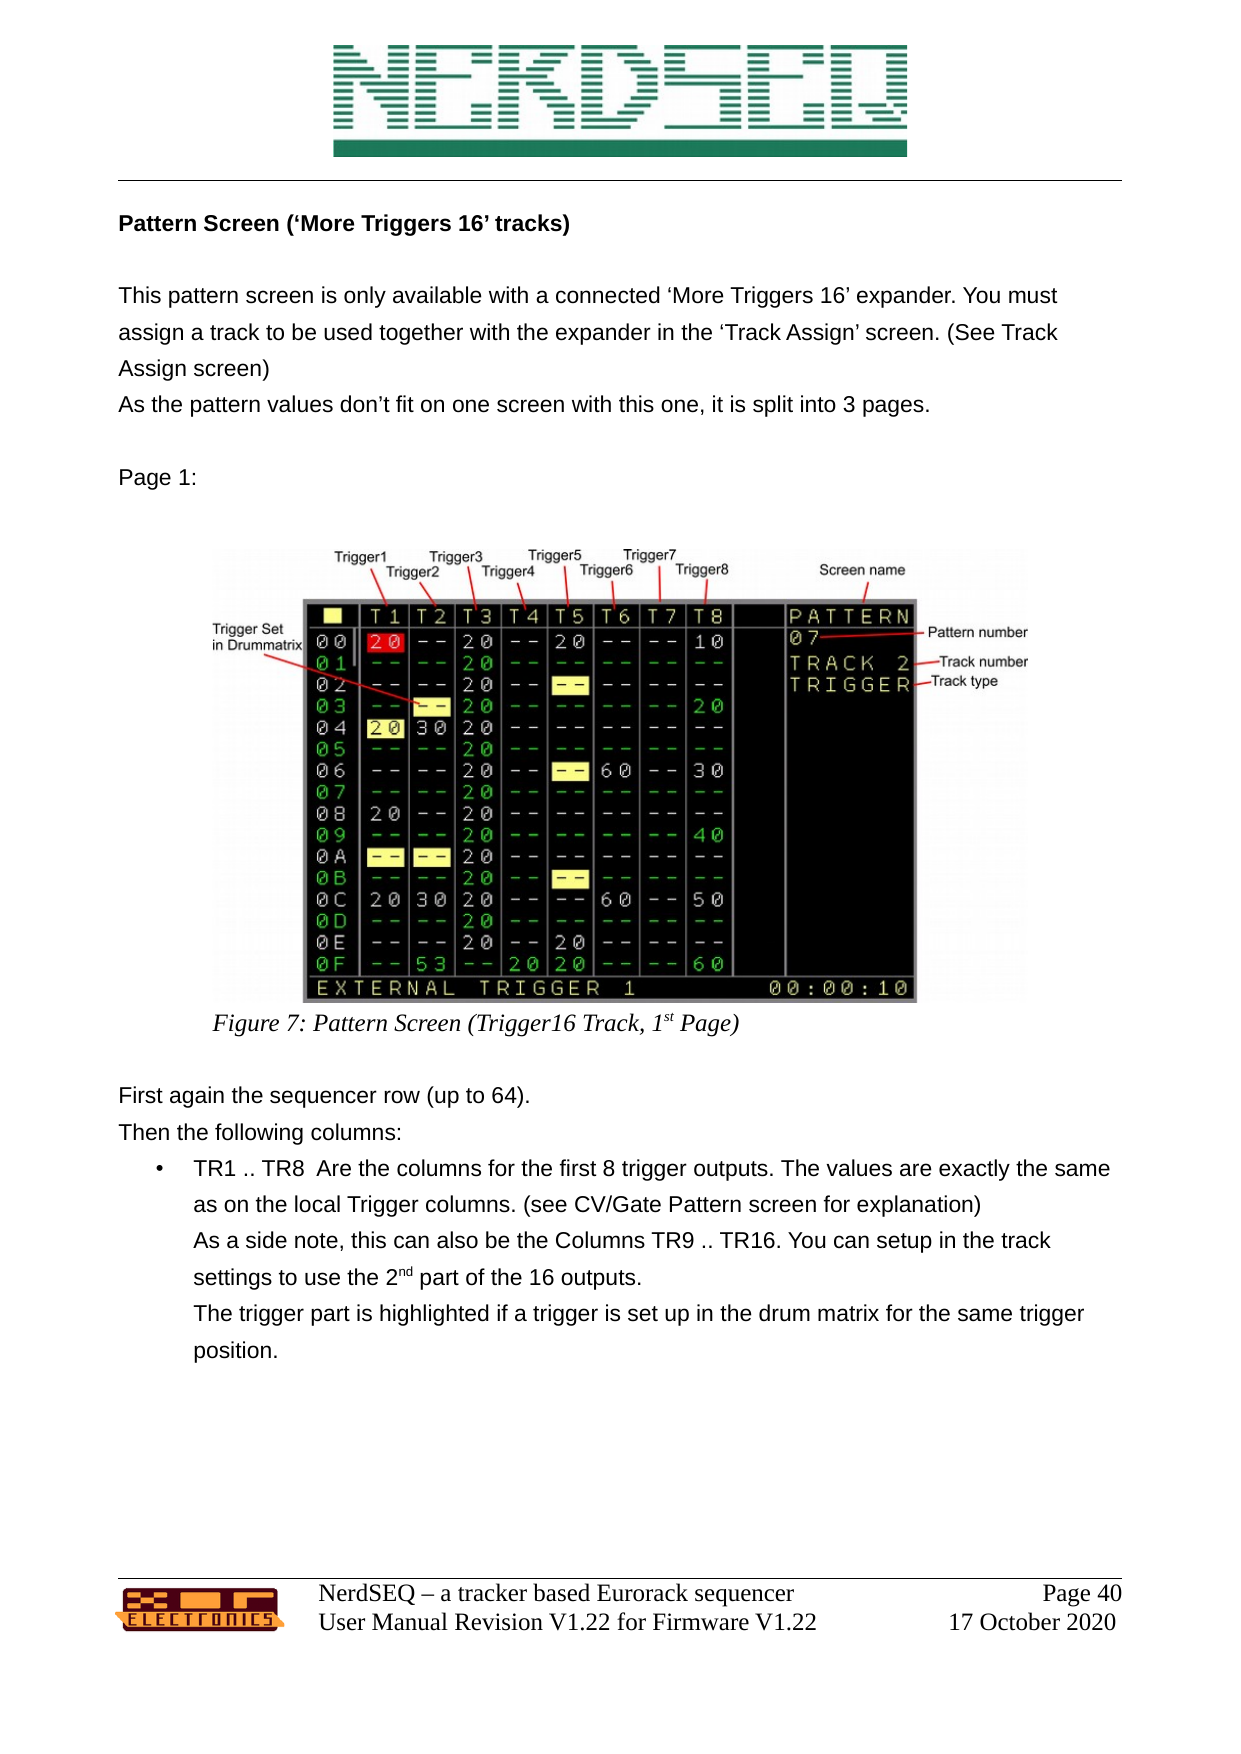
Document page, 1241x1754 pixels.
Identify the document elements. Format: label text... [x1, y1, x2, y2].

text Pattern Screen (‘More Triggers 16’ tracks) [118, 209, 1122, 236]
list As a side note, this can also be the Columns TR9 .. TR16. You can setup in the track settings to use the 2nd part of the 16 outputs. [156, 1227, 1122, 1290]
text First again the sequencer row (up to 64). [118, 1082, 1122, 1108]
picture [333, 45, 908, 157]
list TR1 .. TR8 Are the columns for the first 8 trigger outputs. The values are exactly the same as on the local Trigger columns. (see CV/Gate Pattern screen for explanation) [156, 1155, 1122, 1217]
text This pattern screen is only available with a connected ‘More Triggers 16’ expander. You must assign a track to be used together with the expander in the ‘Track Assign’ screen. (See Track Assign screen) [118, 282, 1122, 381]
text Then the following columns: [118, 1118, 1122, 1145]
list The trigger part is highlighted if a trigger is set up in the drum matrix for the same trigger position. [156, 1300, 1122, 1363]
picture [115, 1584, 285, 1634]
text Page 1: [118, 464, 1122, 490]
picture [212, 549, 1028, 1003]
text Figure 7: Pattern Screen (Trigger16 Track, 1st Page) [212, 1003, 1028, 1037]
text As the pattern values don’t fit on one screen with this one, it is split into 3 pages. [118, 391, 1122, 418]
